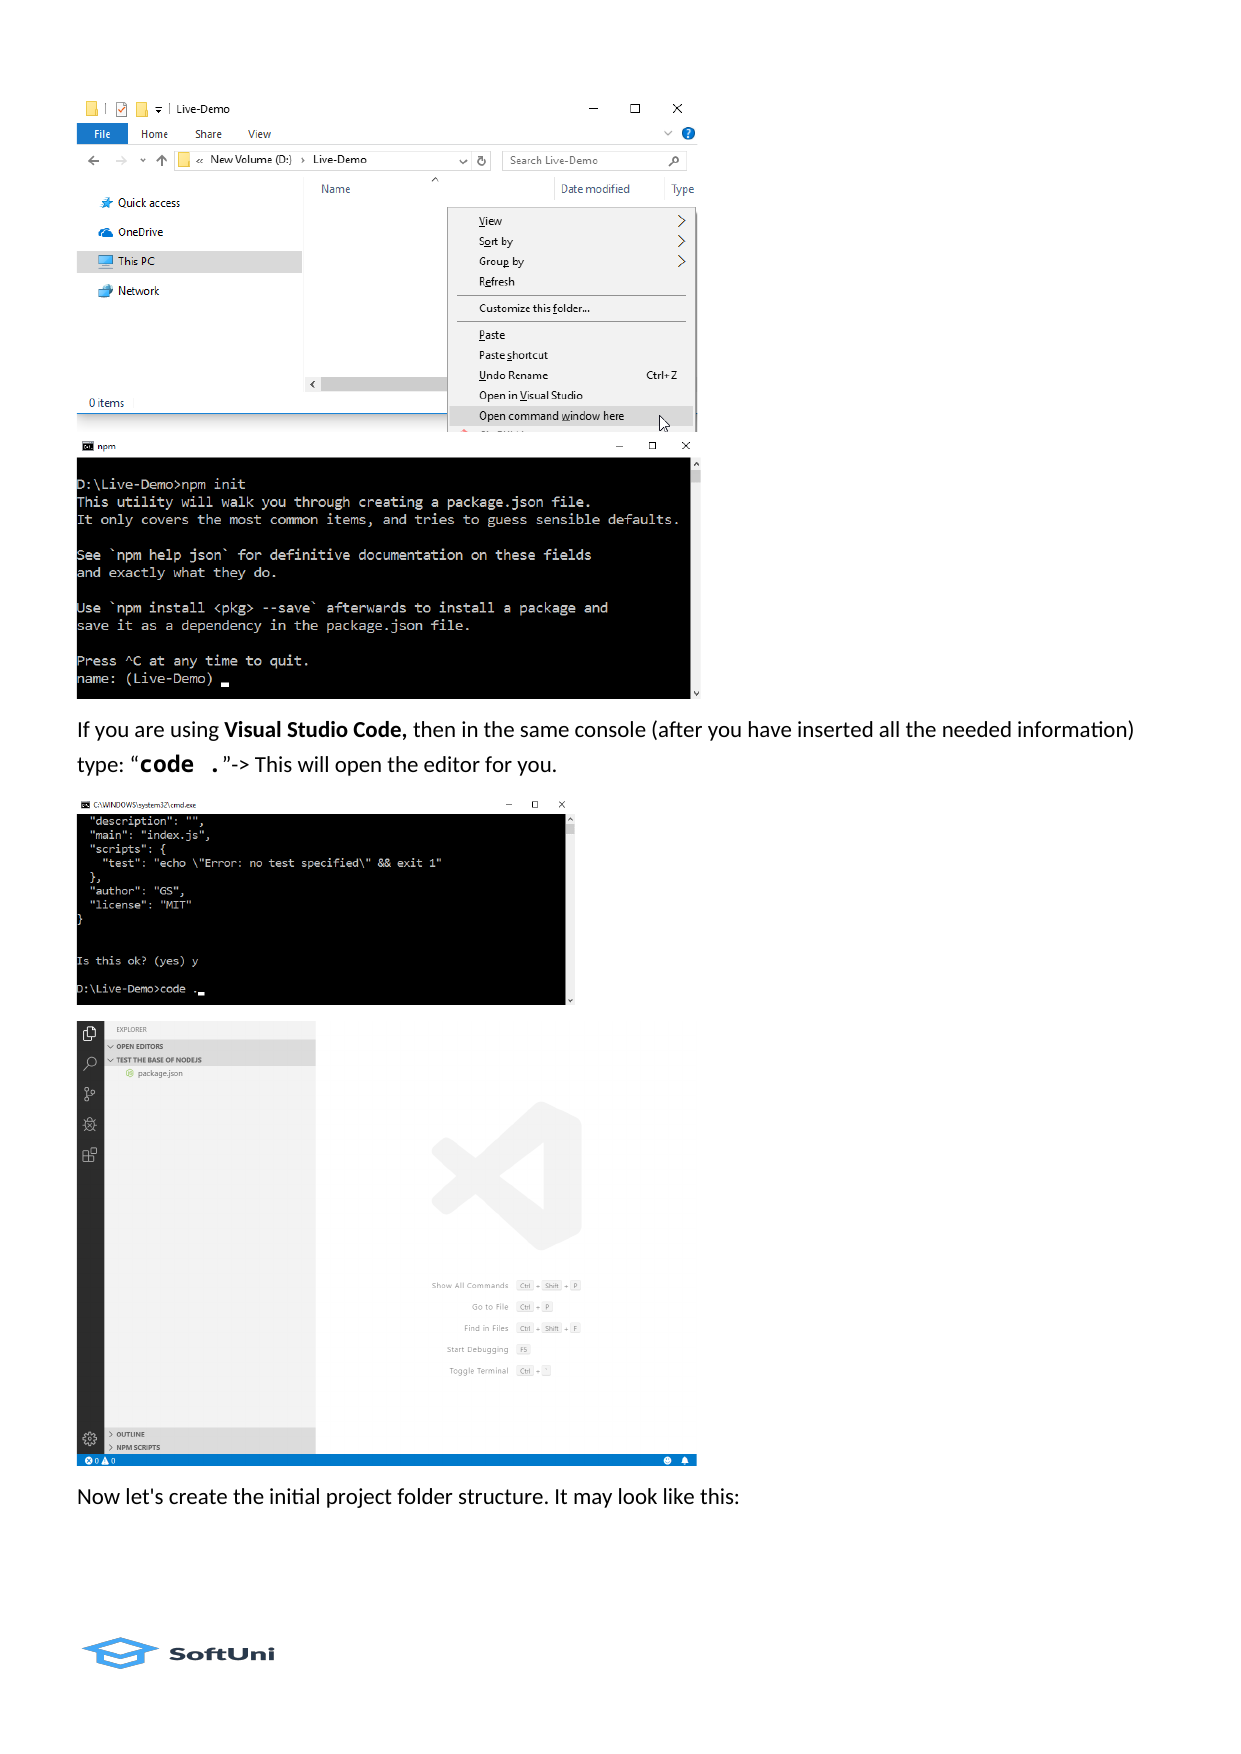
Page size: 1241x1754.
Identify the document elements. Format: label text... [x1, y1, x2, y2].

picture [76, 436, 701, 699]
text Now let's create the initial project folder structure. It may look like this: [77, 1482, 1163, 1510]
text [77, 95, 1163, 698]
picture [76, 796, 575, 1005]
picture [75, 1635, 281, 1672]
picture [76, 1021, 697, 1466]
picture [76, 95, 698, 432]
text If you are using Visual Studio Code, then in the same console (after you have inserted all the needed information) type: “code .”-> This will open the editor for you. [77, 715, 1163, 779]
